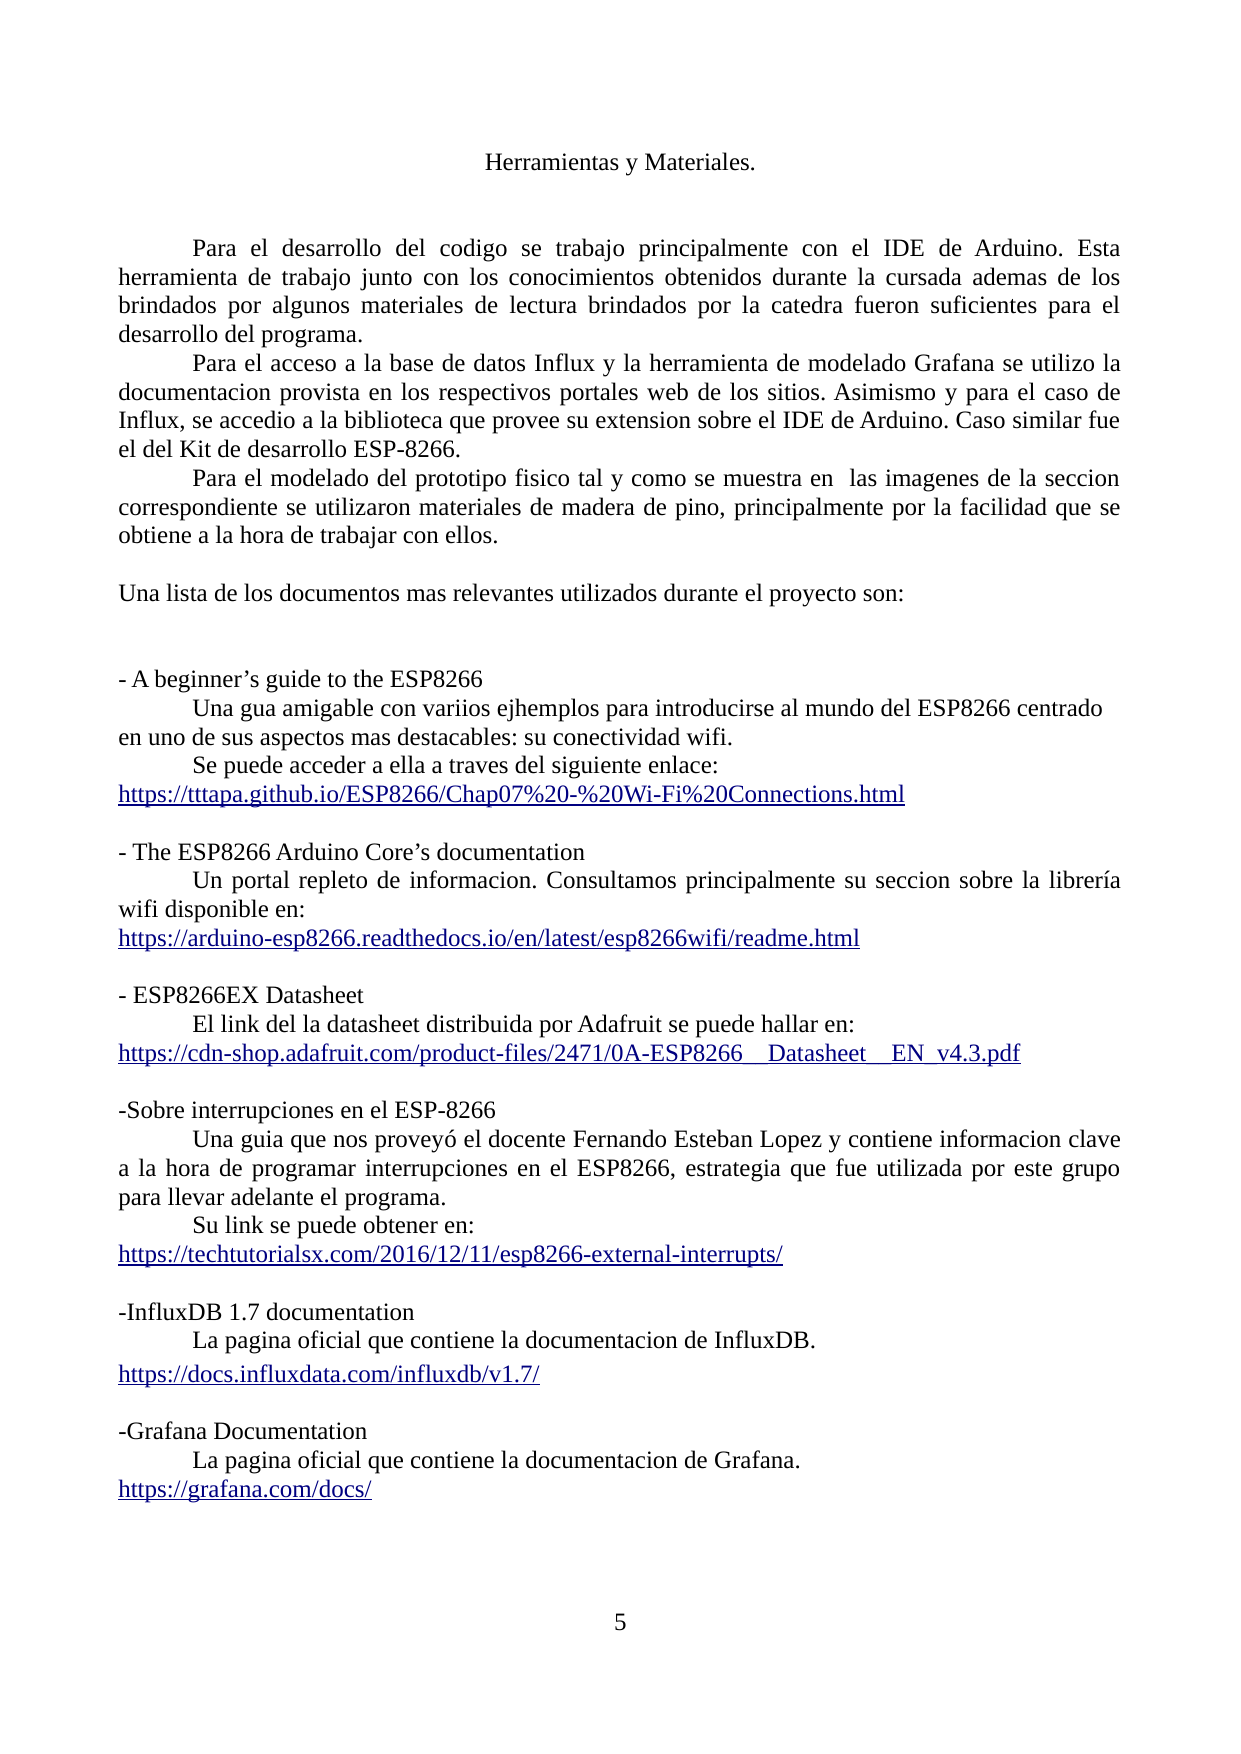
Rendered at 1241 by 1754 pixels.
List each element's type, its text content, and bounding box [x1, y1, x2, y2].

text La pagina oficial que contiene la documentacion de Grafana. [118, 1445, 1122, 1474]
text Una lista de los documentos mas relevantes utilizados durante el proyecto son: [118, 578, 1122, 607]
text Un portal repleto de informacion. Consultamos principalmente su seccion sobre la librería wifi disponible en: [118, 866, 1122, 923]
text Para el desarrollo del codigo se trabajo principalmente con el IDE de Arduino. Esta herramienta de trabajo junto con los conocimientos obtenidos durante la cursada ademas de los brindados por algunos materiales de lectura brindados por la catedra fueron suficientes para el desarrollo del programa. [118, 233, 1122, 348]
text Para el modelado del prototipo fisico tal y como se muestra en las imagenes de la seccion correspondiente se utilizaron materiales de madera de pino, principalmente por la facilidad que se obtiene a la hora de trabajar con ellos. [118, 463, 1122, 549]
subtitle -InfluxDB 1.7 documentation [118, 1297, 1122, 1326]
text https://grafana.com/docs/ [118, 1474, 1122, 1502]
text https://arduino-esp8266.readthedocs.io/en/latest/esp8266wifi/readme.html [118, 923, 1122, 952]
text Para el acceso a la base de datos Influx y la herramienta de modelado Grafana se utilizo la documentacion provista en los respectivos portales web de los sitios. Asimismo y para el caso de Influx, se accedio a la biblioteca que provee su extension sobre el IDE de Arduino. Caso similar fue el del Kit de desarrollo ESP-8266. [118, 348, 1122, 463]
text - ESP8266EX Datasheet [118, 981, 1122, 1009]
text https://docs.influxdata.com/influxdb/v1.7/ [118, 1359, 1122, 1387]
text https://techtutorialsx.com/2016/12/11/esp8266-external-interrupts/ [118, 1239, 1122, 1268]
text Se puede acceder a ella a traves del siguiente enlace: [118, 751, 1122, 779]
text - The ESP8266 Arduino Core’s documentation [118, 837, 1122, 866]
text La pagina oficial que contiene la documentacion de InfluxDB. [118, 1326, 1122, 1354]
text Herramientas y Materiales. [118, 147, 1122, 176]
text Su link se puede obtener en: [118, 1211, 1122, 1239]
text https://tttapa.github.io/ESP8266/Chap07%20-%20Wi-Fi%20Connections.html [118, 779, 1122, 808]
text -Sobre interrupciones en el ESP-8266 [118, 1096, 1122, 1124]
text El link del la datasheet distribuida por Adafruit se puede hallar en: [118, 1009, 1122, 1038]
text Una gua amigable con variios ejhemplos para introducirse al mundo del ESP8266 centrado en uno de sus aspectos mas destacables: su conectividad wifi. [118, 693, 1122, 751]
text - A beginner’s guide to the ESP8266 [118, 664, 1122, 693]
text -Grafana Documentation [118, 1416, 1122, 1445]
text Una guia que nos proveyó el docente Fernando Esteban Lopez y contiene informacion clave a la hora de programar interrupciones en el ESP8266, estrategia que fue utilizada por este grupo para llevar adelante el programa. [118, 1124, 1122, 1211]
text https://cdn-shop.adafruit.com/product-files/2471/0A-ESP8266__Datasheet__EN_v4.3.pdf [118, 1038, 1122, 1067]
